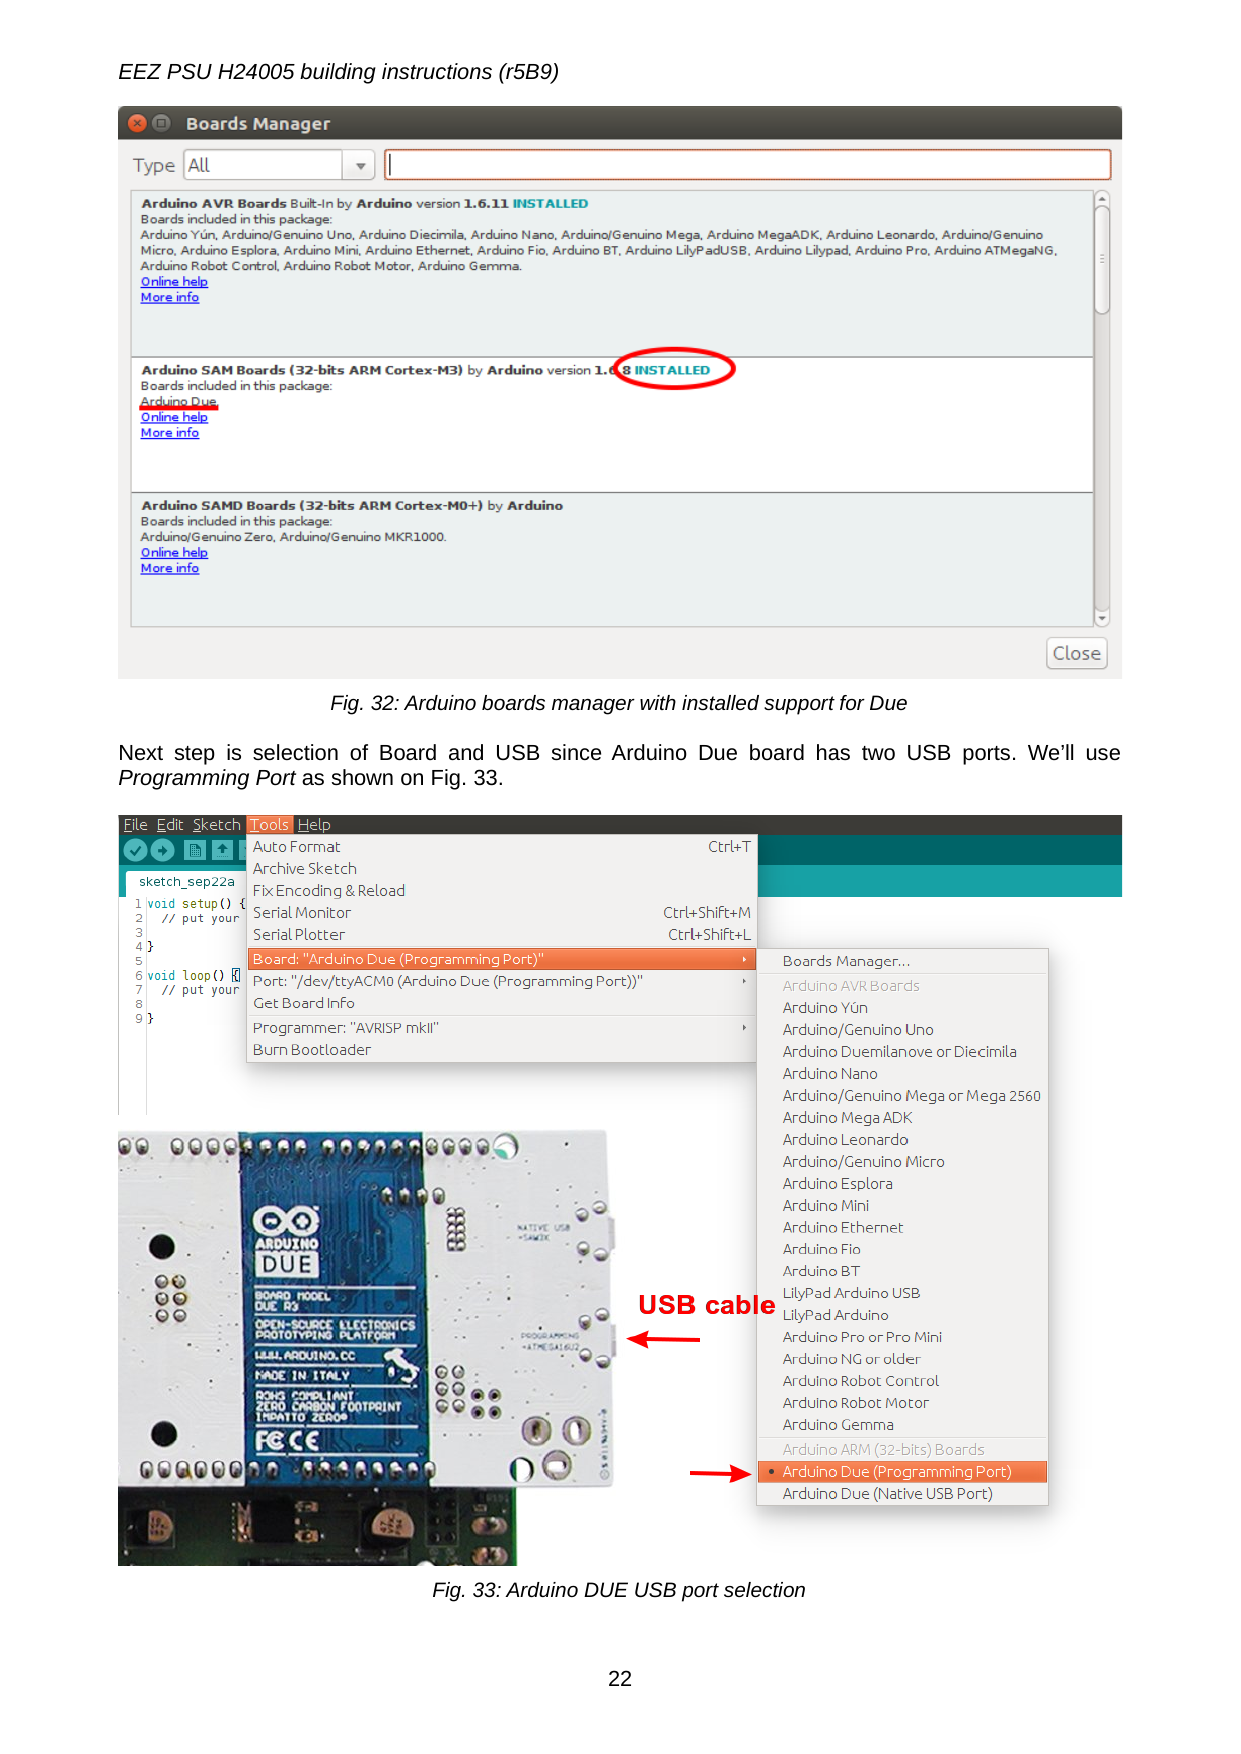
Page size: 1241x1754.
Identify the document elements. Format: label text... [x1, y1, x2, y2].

picture [118, 815, 1123, 1566]
picture [118, 106, 1123, 679]
text Next step is selection of Board and USB since Arduino Due board has two USB ports. We’ll use Programming Port as shown on Fig. 33. [118, 740, 1122, 790]
text Fig. 32: Arduino boards manager with installed support for Due [118, 679, 1122, 714]
text Fig. 33: Arduino DUE USB port selection [118, 1566, 1122, 1601]
